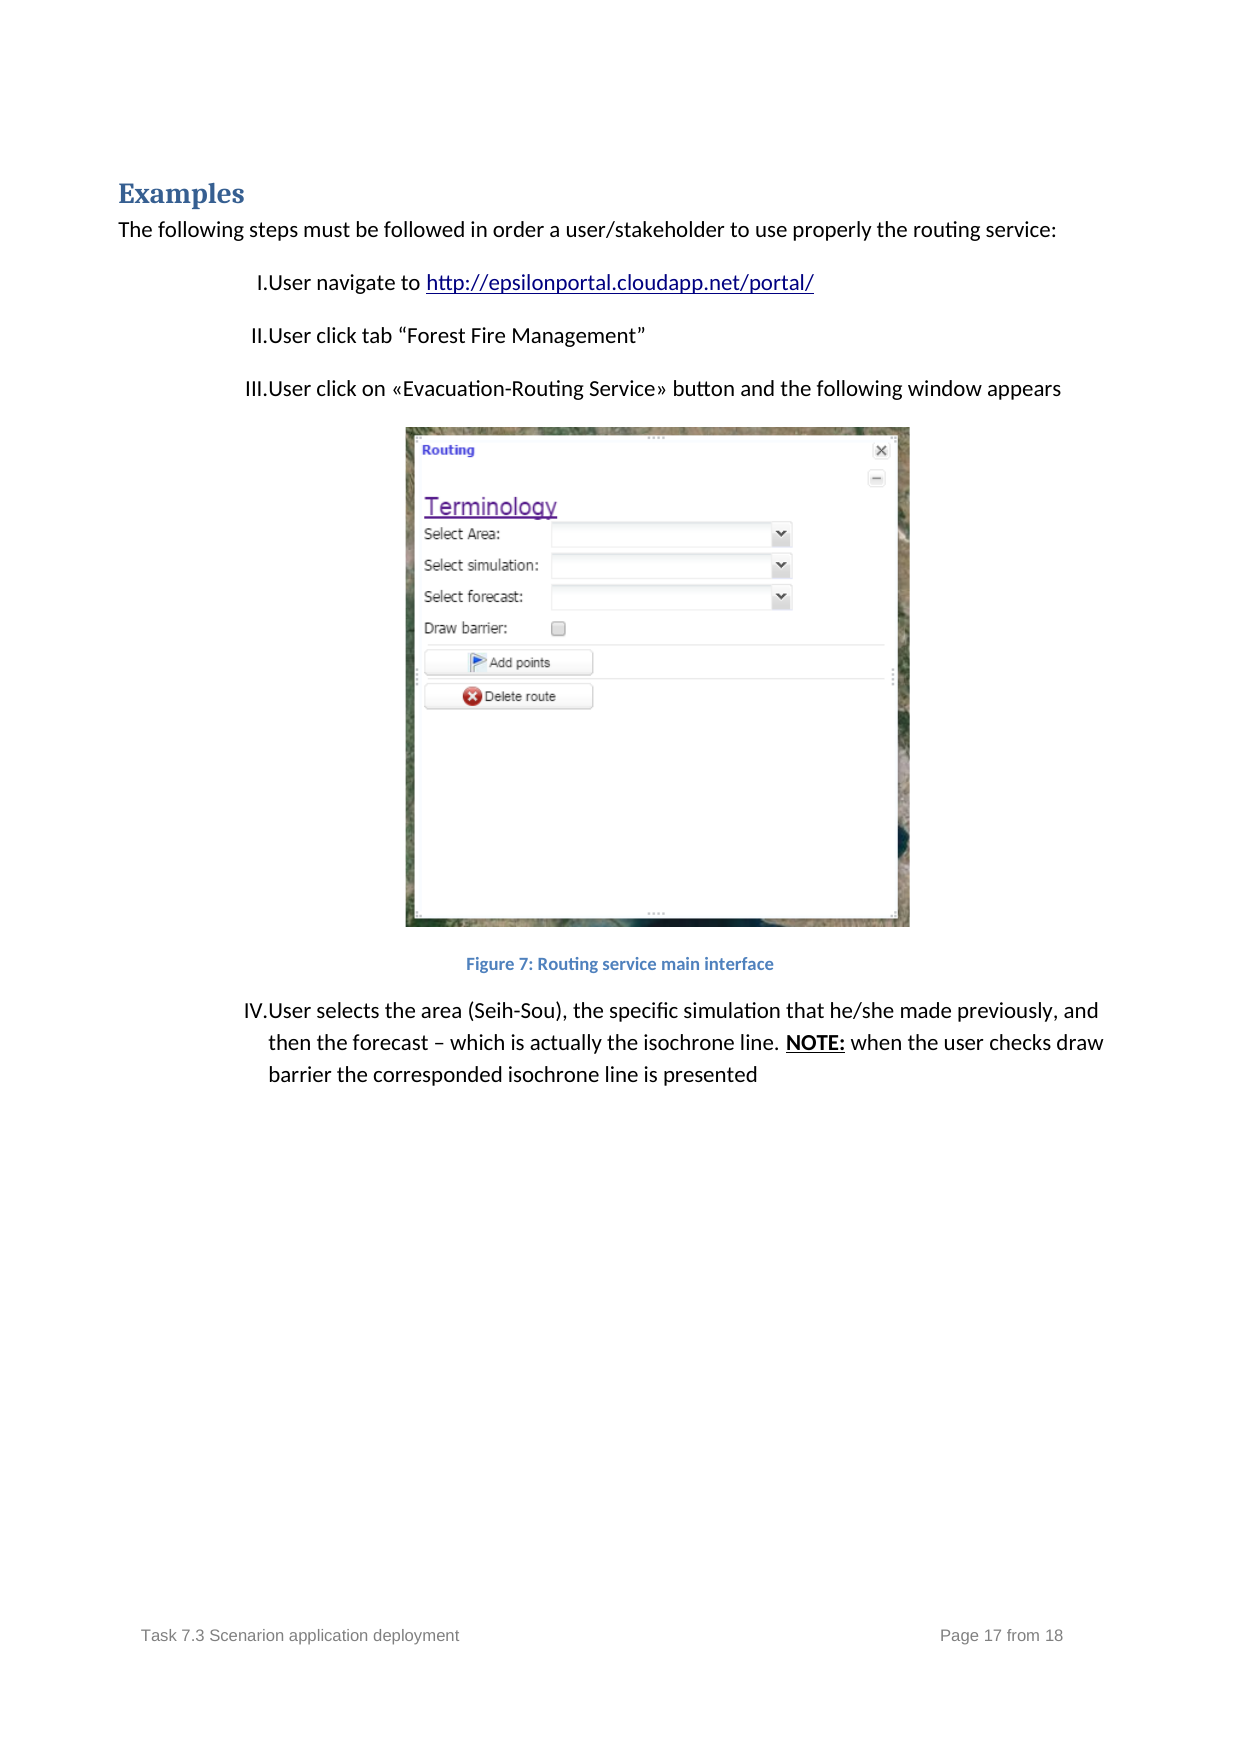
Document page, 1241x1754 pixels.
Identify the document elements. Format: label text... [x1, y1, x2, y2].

subtitle Examples [118, 177, 1122, 210]
text Figure 7: Routing service main interface [118, 952, 1122, 975]
list User navigate to http://epsilonportal.cloudapp.net/portal/ [231, 268, 1122, 296]
list User click tab “Forest Fire Management” [231, 321, 1122, 349]
list User click on «Evacuation-Routing Service» button and the following window appears [231, 374, 1122, 402]
list User selects the area (Seih-Sou), the specific simulation that he/she made previously, and then the forecast – which is actually the isochrone line. NOTE: when the user checks draw barrier the corresponded isochrone line is presented [231, 996, 1122, 1088]
text The following steps must be followed in order a user/stakeholder to use properly the routing service: [118, 215, 1122, 243]
